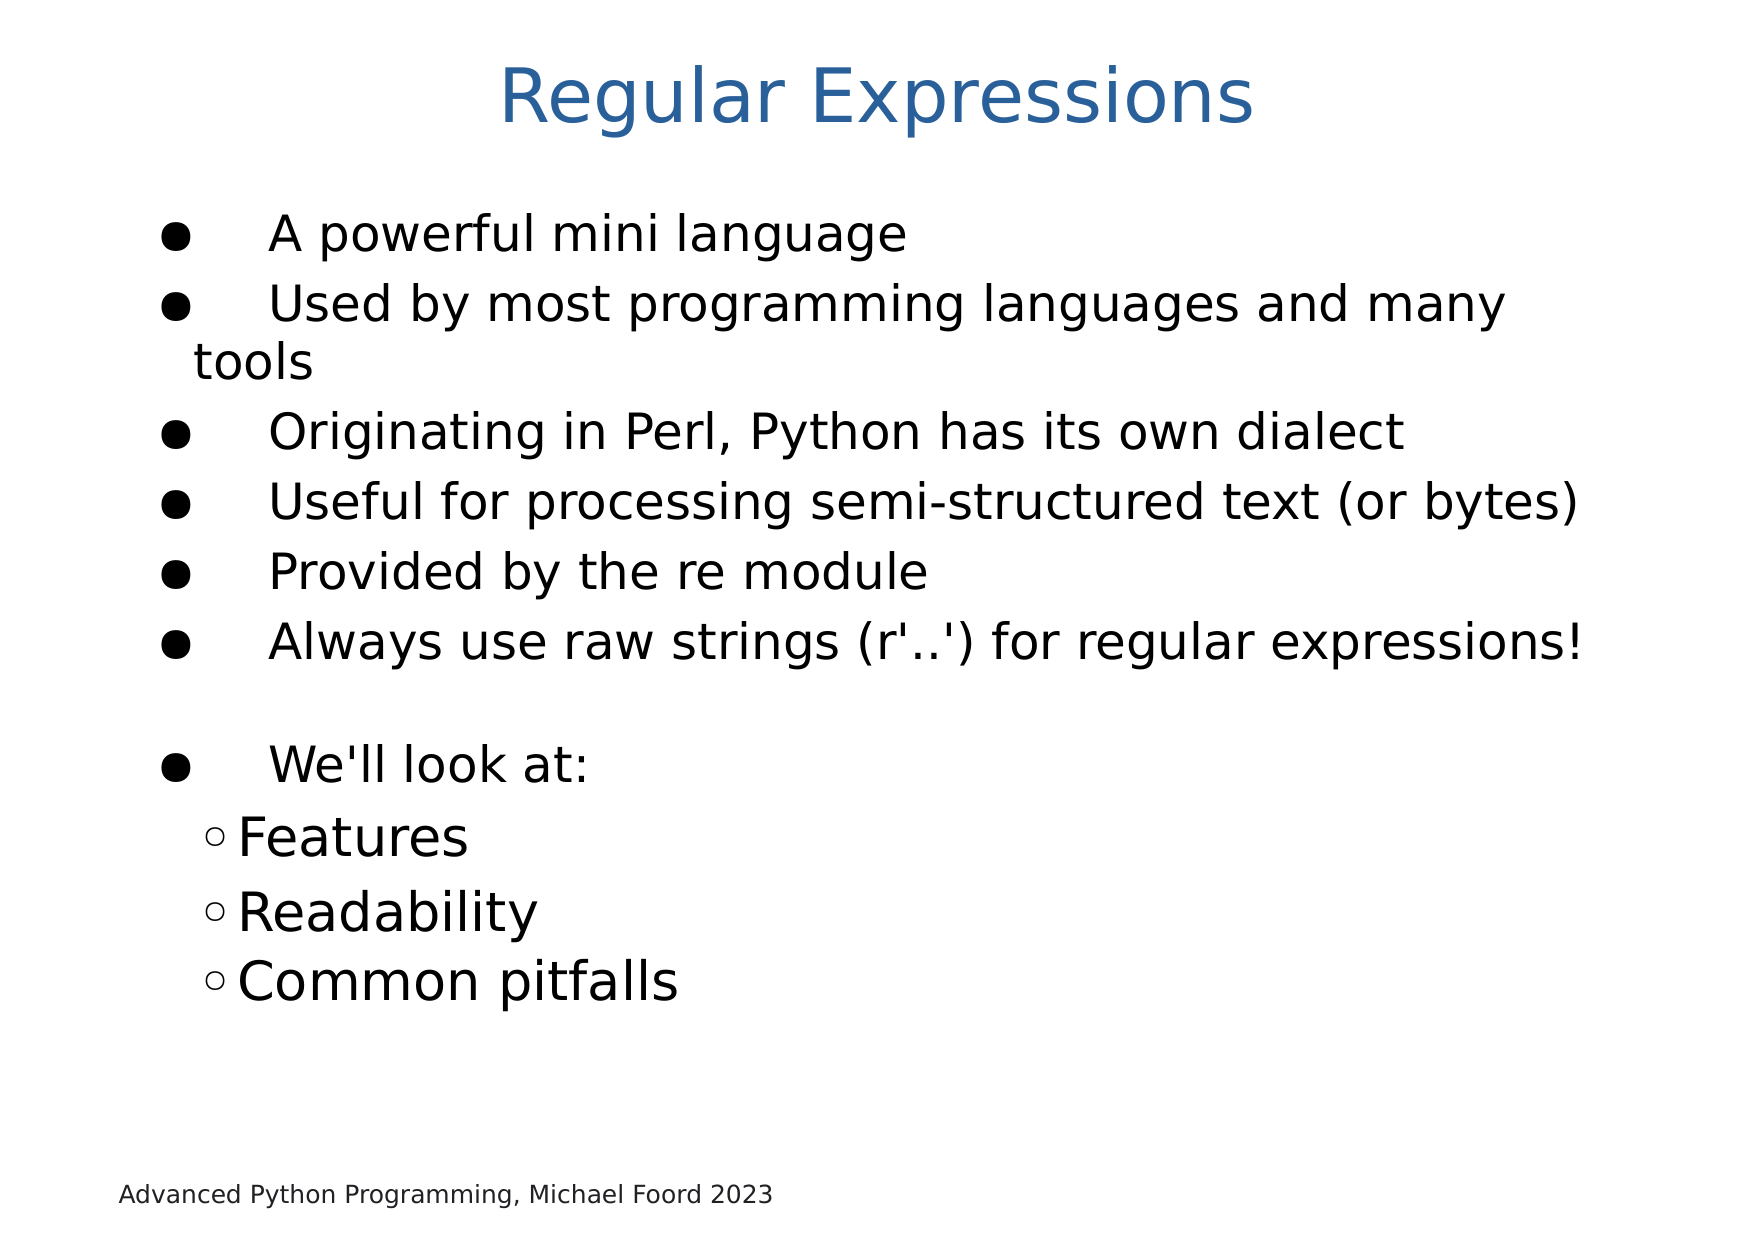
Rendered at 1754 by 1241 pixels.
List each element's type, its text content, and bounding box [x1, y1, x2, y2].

list Common pitfalls [193, 950, 1636, 1013]
list Features [193, 806, 1636, 869]
text Regular Expressions [118, 53, 1636, 140]
list Useful for processing semi-structured text (or bytes) [156, 473, 1636, 531]
list A powerful mini language [156, 204, 1636, 263]
list We'll look at: [156, 736, 1636, 794]
list Originating in Perl, Python has its own dialect [156, 403, 1636, 461]
list Used by most programming languages and many tools [156, 275, 1636, 391]
list Readability [193, 881, 1636, 944]
list Provided by the re module [156, 543, 1636, 601]
list Always use raw strings (r'..') for regular expressions! [156, 613, 1636, 672]
